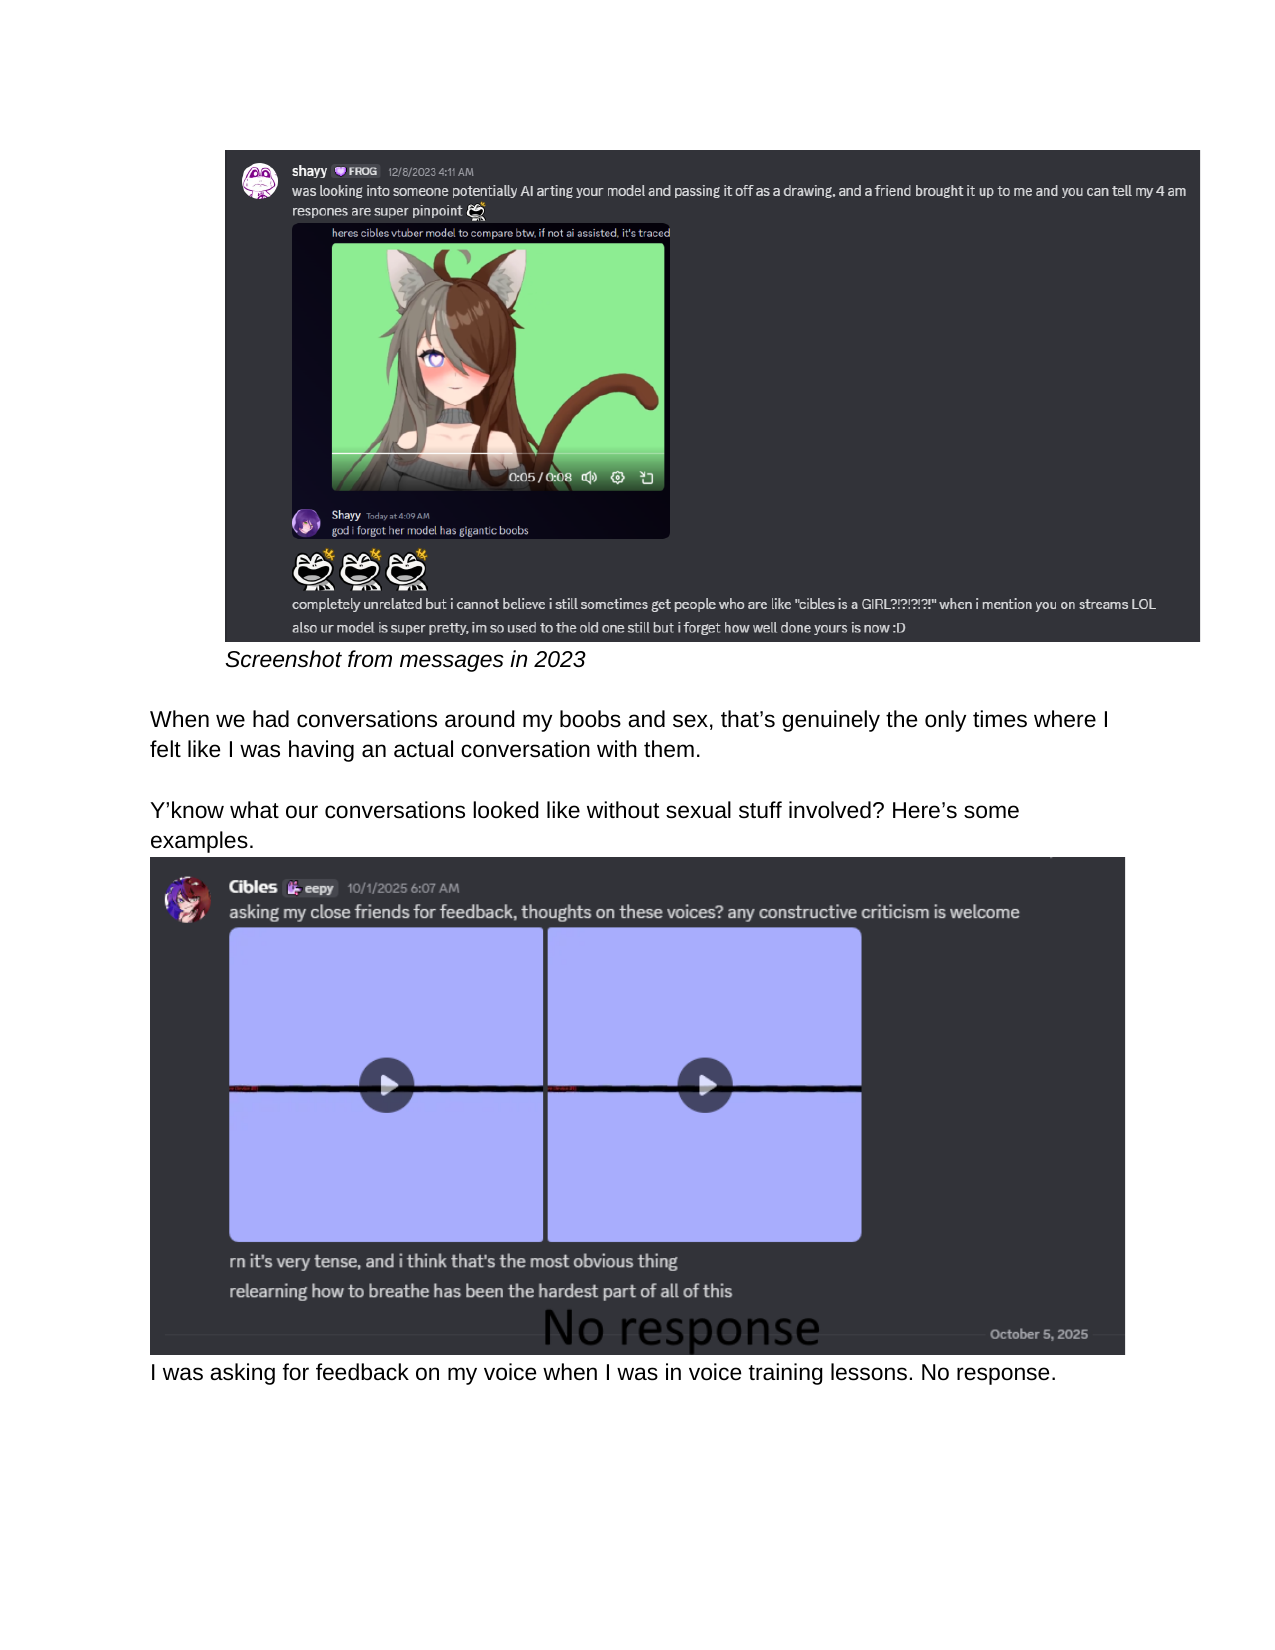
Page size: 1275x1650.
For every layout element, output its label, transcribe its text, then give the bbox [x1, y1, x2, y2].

picture [150, 857, 1125, 1355]
text I was asking for feedback on my voice when I was in voice training lessons. No response. [150, 1359, 1125, 1385]
picture [225, 150, 1200, 642]
text Screenshot from messages in 2023 [150, 646, 1125, 672]
text When we had conversations around my boobs and sex, that’s genuinely the only times where I felt like I was having an actual conversation with them. [150, 706, 1125, 762]
text Y’know what our conversations looked like without sexual stuff involved? Here’s some examples. [150, 797, 1125, 853]
